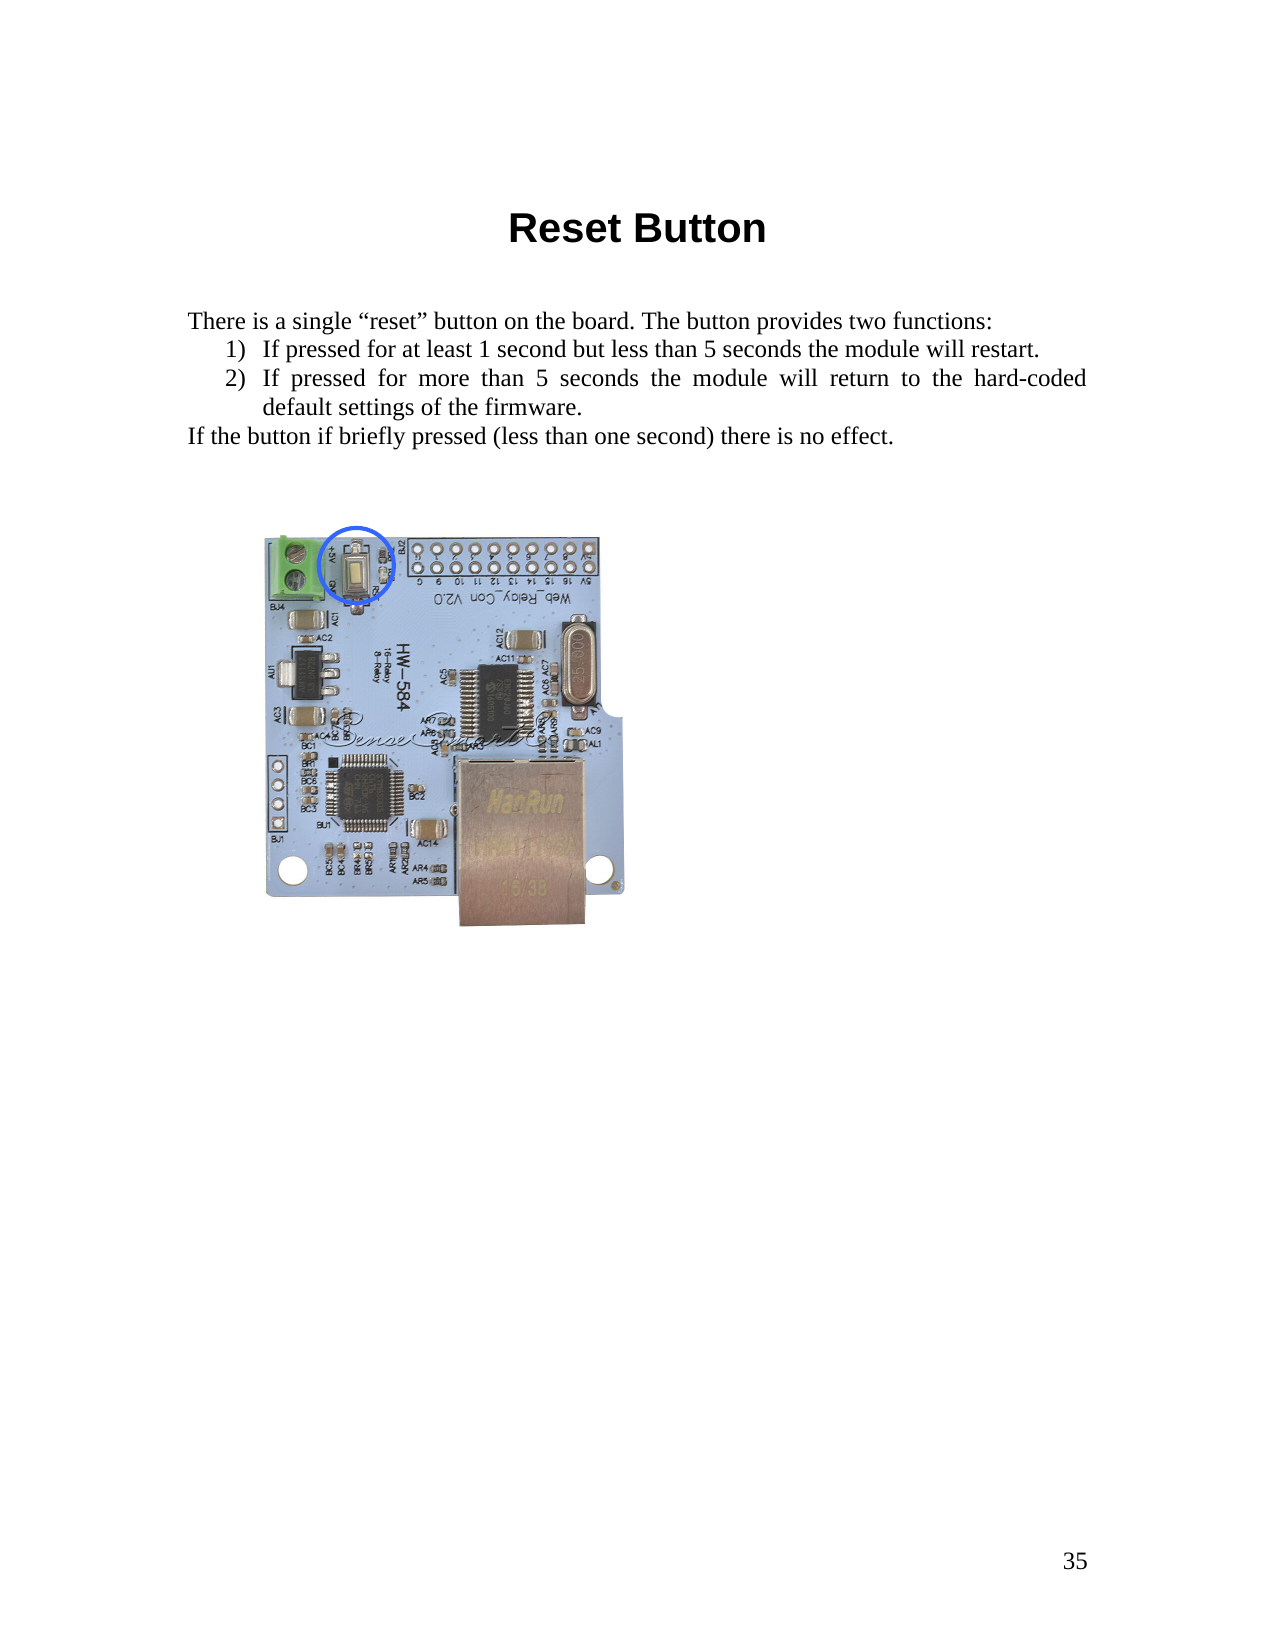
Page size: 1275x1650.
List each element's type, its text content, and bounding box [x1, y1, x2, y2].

text If the button if briefly pressed (less than one second) there is no effect. [187, 421, 1087, 449]
text There is a single “reset” button on the board. The button provides two functions: [187, 306, 1087, 334]
picture [187, 478, 688, 979]
list If pressed for more than 5 seconds the module will return to the hard-coded default settings of the firmware. [225, 363, 1087, 421]
list If pressed for at least 1 second but less than 5 seconds the module will restart. [225, 334, 1087, 363]
subtitle Reset Button [187, 204, 1087, 252]
